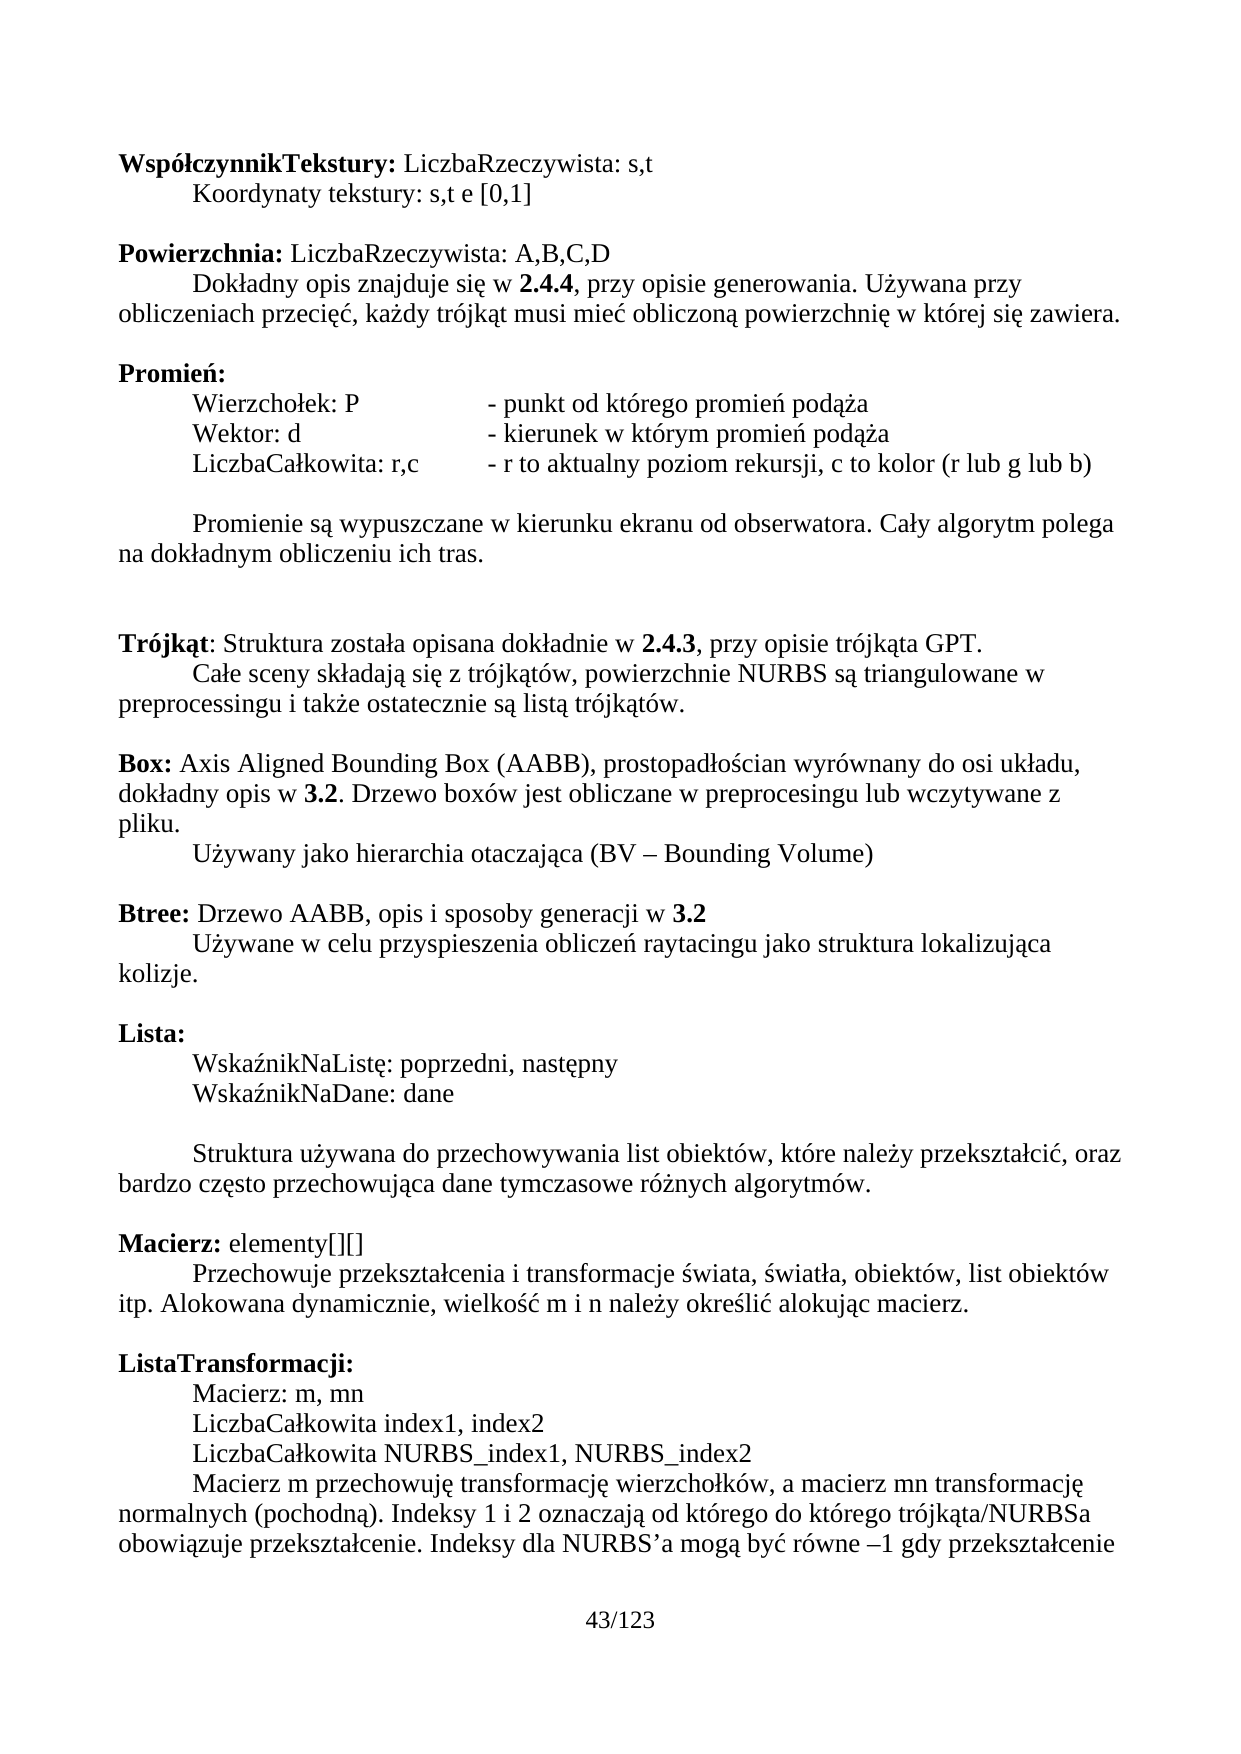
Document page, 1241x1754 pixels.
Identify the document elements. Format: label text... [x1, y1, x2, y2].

text Promienie są wypuszczane w kierunku ekranu od obserwatora. Cały algorytm polega na dokładnym obliczeniu ich tras. [118, 508, 1122, 568]
text Powierzchnia: LiczbaRzeczywista: A,B,C,D [118, 238, 1122, 268]
text WspółczynnikTekstury: LiczbaRzeczywista: s,t [118, 148, 1122, 178]
text Macierz: elementy[][] [118, 1228, 1122, 1258]
text Koordynaty tekstury: s,t e [0,1] [118, 178, 1122, 208]
text Macierz: m, mn [118, 1378, 1122, 1408]
text Przechowuje przekształcenia i transformacje świata, światła, obiektów, list obiektów itp. Alokowana dynamicznie, wielkość m i n należy określić alokując macierz. [118, 1258, 1122, 1318]
text LiczbaCałkowita NURBS_index1, NURBS_index2 [118, 1438, 1122, 1468]
text Btree: Drzewo AABB, opis i sposoby generacji w 3.2 [118, 898, 1122, 928]
text Całe sceny składają się z trójkątów, powierzchnie NURBS są triangulowane w preprocessingu i także ostatecznie są listą trójkątów. [118, 658, 1122, 718]
text Używane w celu przyspieszenia obliczeń raytacingu jako struktura lokalizująca kolizje. [118, 928, 1122, 988]
text LiczbaCałkowita index1, index2 [118, 1408, 1122, 1438]
text Wierzchołek: P - punkt od którego promień podąża [118, 388, 1122, 418]
text Box: Axis Aligned Bounding Box (AABB), prostopadłościan wyrównany do osi układu, dokładny opis w 3.2. Drzewo boxów jest obliczane w preprocesingu lub wczytywane z pliku. [118, 748, 1122, 838]
text LiczbaCałkowita: r,c - r to aktualny poziom rekursji, c to kolor (r lub g lub b) [118, 448, 1122, 478]
text Dokładny opis znajduje się w 2.4.4, przy opisie generowania. Używana przy obliczeniach przecięć, każdy trójkąt musi mieć obliczoną powierzchnię w której się zawiera. [118, 268, 1122, 328]
text Struktura używana do przechowywania list obiektów, które należy przekształcić, oraz bardzo często przechowująca dane tymczasowe różnych algorytmów. [118, 1138, 1122, 1198]
text Lista: [118, 1018, 1122, 1048]
text Promień: [118, 358, 1122, 388]
text Wektor: d - kierunek w którym promień podąża [118, 418, 1122, 448]
text WskaźnikNaListę: poprzedni, następny [118, 1048, 1122, 1078]
text Trójkąt: Struktura została opisana dokładnie w 2.4.3, przy opisie trójkąta GPT. [118, 628, 1122, 658]
text Macierz m przechowuję transformację wierzchołków, a macierz mn transformację normalnych (pochodną). Indeksy 1 i 2 oznaczają od którego do którego trójkąta/NURBSa obowiązuje przekształcenie. Indeksy dla NURBS’a mogą być równe –1 gdy przekształcenie [118, 1468, 1122, 1558]
text Używany jako hierarchia otaczająca (BV – Bounding Volume) [118, 838, 1122, 868]
text ListaTransformacji: [118, 1348, 1122, 1378]
text WskaźnikNaDane: dane [118, 1078, 1122, 1108]
